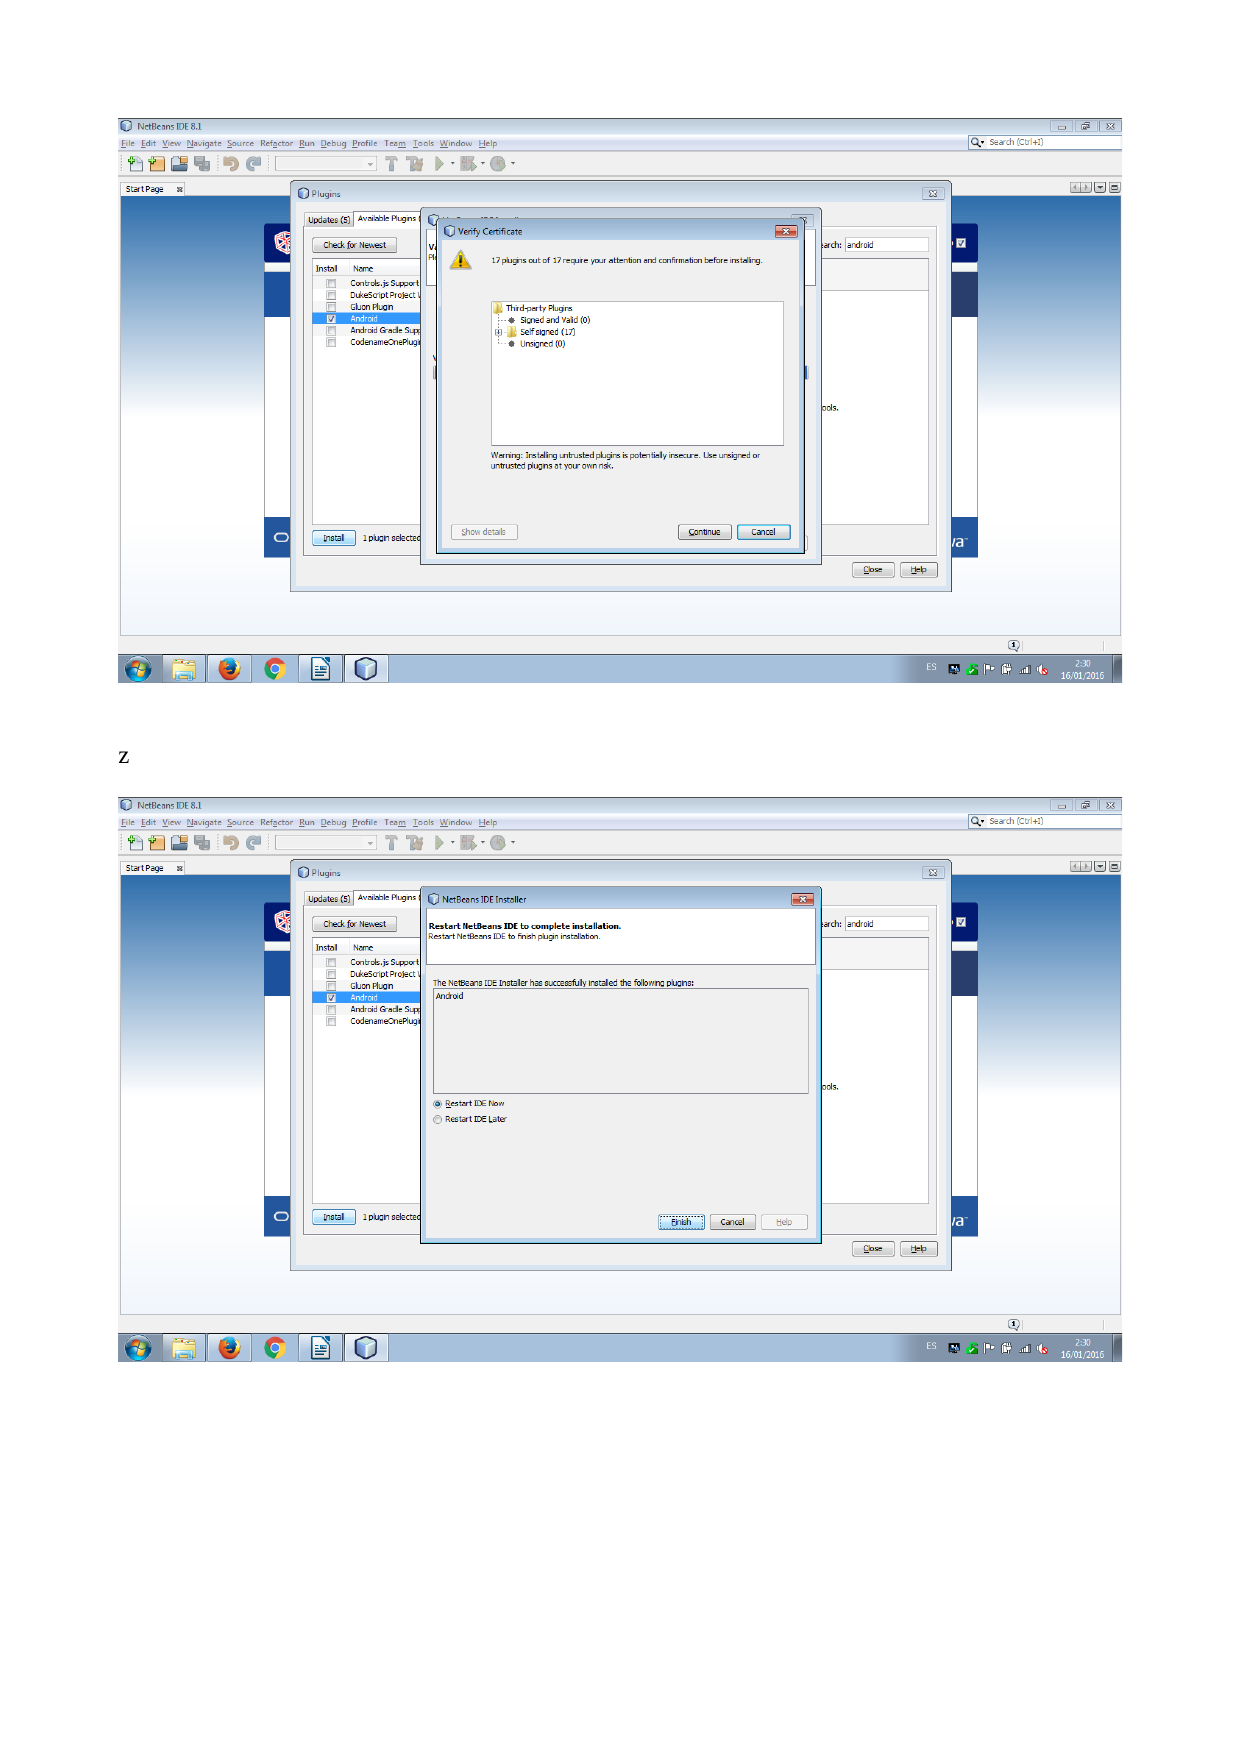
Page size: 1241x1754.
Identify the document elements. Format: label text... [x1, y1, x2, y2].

text z [118, 740, 1122, 769]
picture [118, 797, 1123, 1362]
picture [118, 118, 1123, 683]
